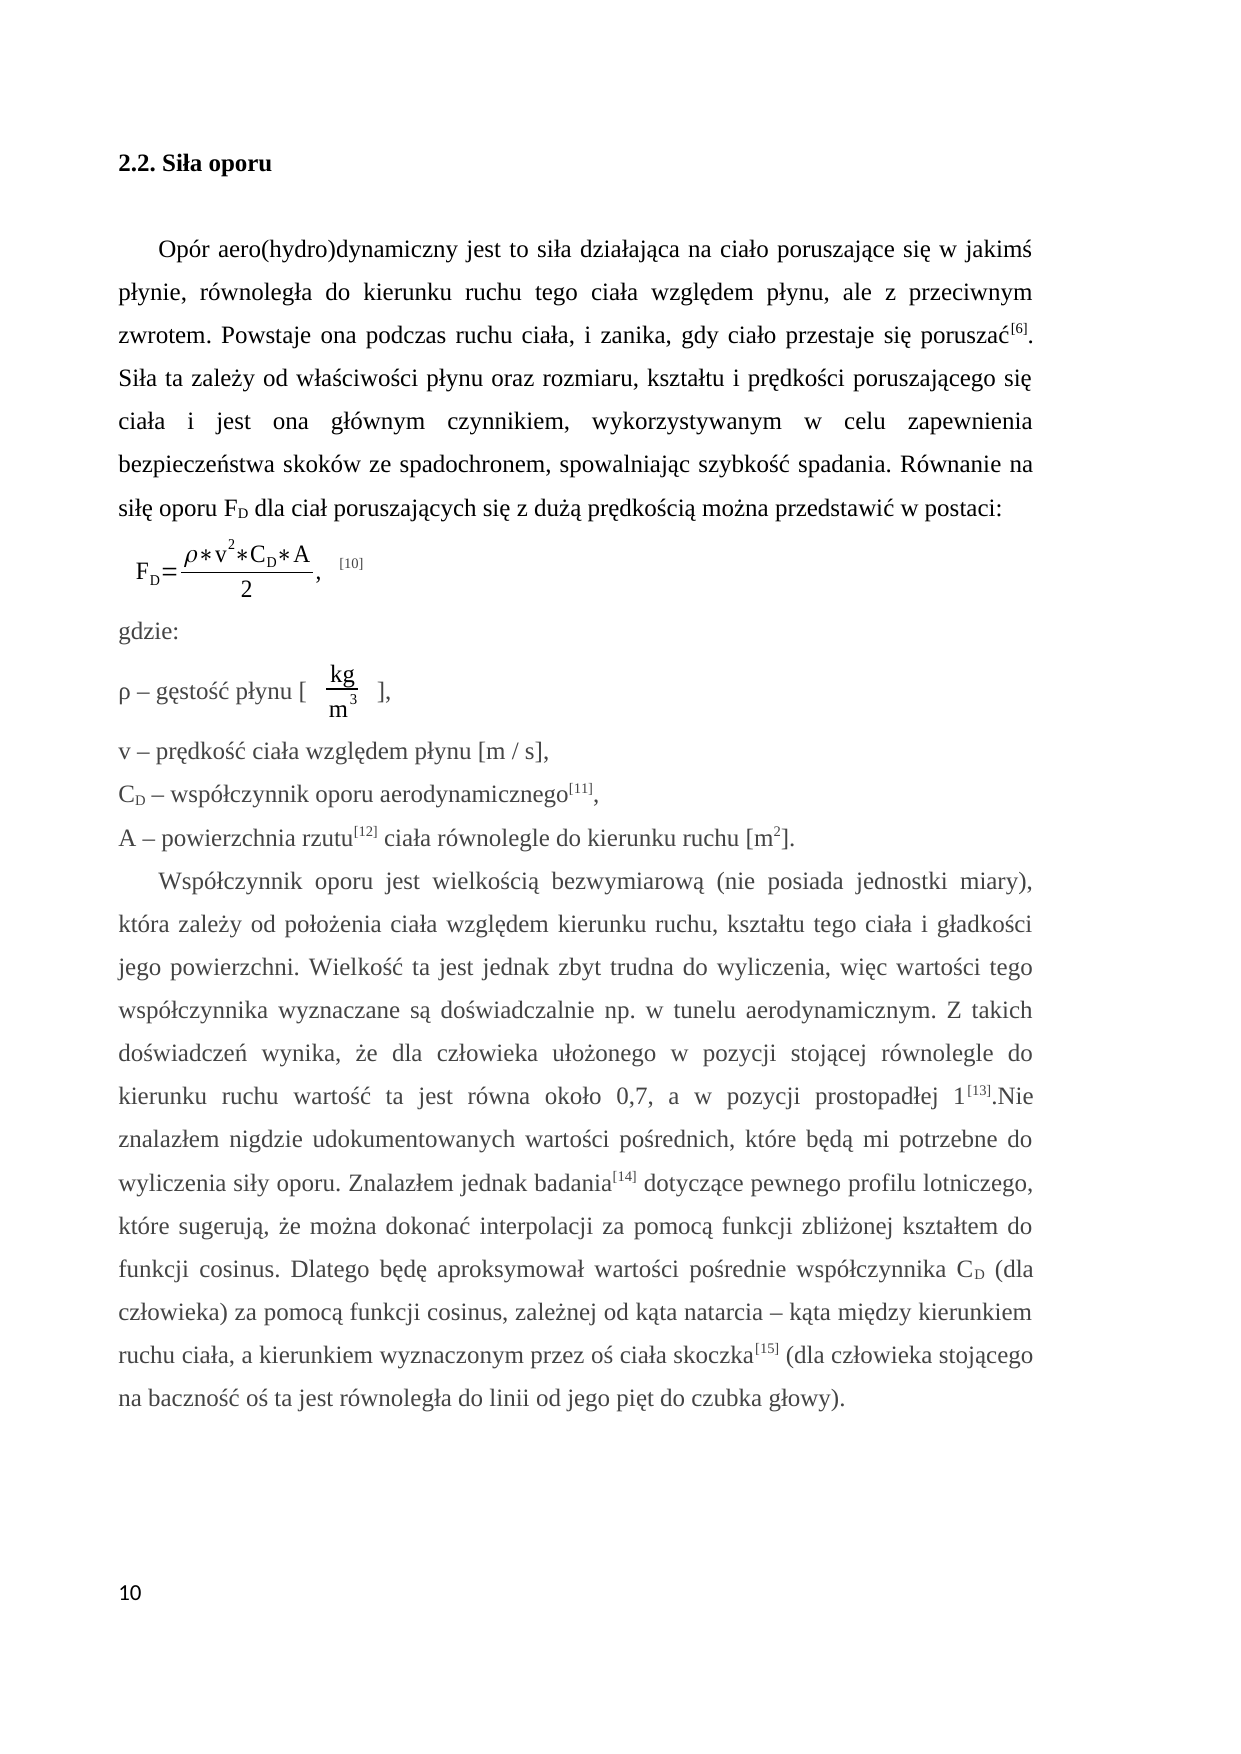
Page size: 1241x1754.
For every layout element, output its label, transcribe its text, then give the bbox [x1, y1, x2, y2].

text [10] [118, 536, 1033, 602]
text ρ – gęstość płynu [], [118, 659, 1033, 722]
text gdzie: [118, 616, 1033, 645]
text A – powierzchnia rzutu[12] ciała równolegle do kierunku ruchu [m2]. [118, 823, 1033, 851]
text Współczynnik oporu jest wielkością bezwymiarową (nie posiada jednostki miary), która zależy od położenia ciała względem kierunku ruchu, kształtu tego ciała i gładkości jego powierzchni. Wielkość ta jest jednak zbyt trudna do wyliczenia, więc wartości tego współczynnika wyznaczane są doświadczalnie np. w tunelu aerodynamicznym. Z takich doświadczeń wynika, że dla człowieka ułożonego w pozycji stojącej równolegle do kierunku ruchu wartość ta jest równa około 0,7, a w pozycji prostopadłej 1[13].Nie znalazłem nigdzie udokumentowanych wartości pośrednich, które będą mi potrzebne do wyliczenia siły oporu. Znalazłem jednak badania[14] dotyczące pewnego profilu lotniczego, które sugerują, że można dokonać interpolacji za pomocą funkcji zbliżonej kształtem do funkcji cosinus. Dlatego będę aproksymował wartości pośrednie współczynnika CD (dla człowieka) za pomocą funkcji cosinus, zależnej od kąta natarcia – kąta między kierunkiem ruchu ciała, a kierunkiem wyznaczonym przez oś ciała skoczka[15] (dla człowieka stojącego na baczność oś ta jest równoległa do linii od jego pięt do czubka głowy). [118, 866, 1033, 1412]
text 2.2. Siła oporu [118, 148, 1033, 176]
text Opór aero(hydro)dynamiczny jest to siła działająca na ciało poruszające się w jakimś płynie, równoległa do kierunku ruchu tego ciała względem płynu, ale z przeciwnym zwrotem. Powstaje ona podczas ruchu ciała, i zanika, gdy ciało przestaje się poruszać[6]. Siła ta zależy od właściwości płynu oraz rozmiaru, kształtu i prędkości poruszającego się ciała i jest ona głównym czynnikiem, wykorzystywanym w celu zapewnienia bezpieczeństwa skoków ze spadochronem, spowalniając szybkość spadania. Równanie na siłę oporu FD dla ciał poruszających się z dużą prędkością można przedstawić w postaci: [118, 234, 1033, 521]
text CD – współczynnik oporu aerodynamicznego[11], [118, 779, 1033, 808]
text v – prędkość ciała względem płynu [m / s], [118, 736, 1033, 765]
